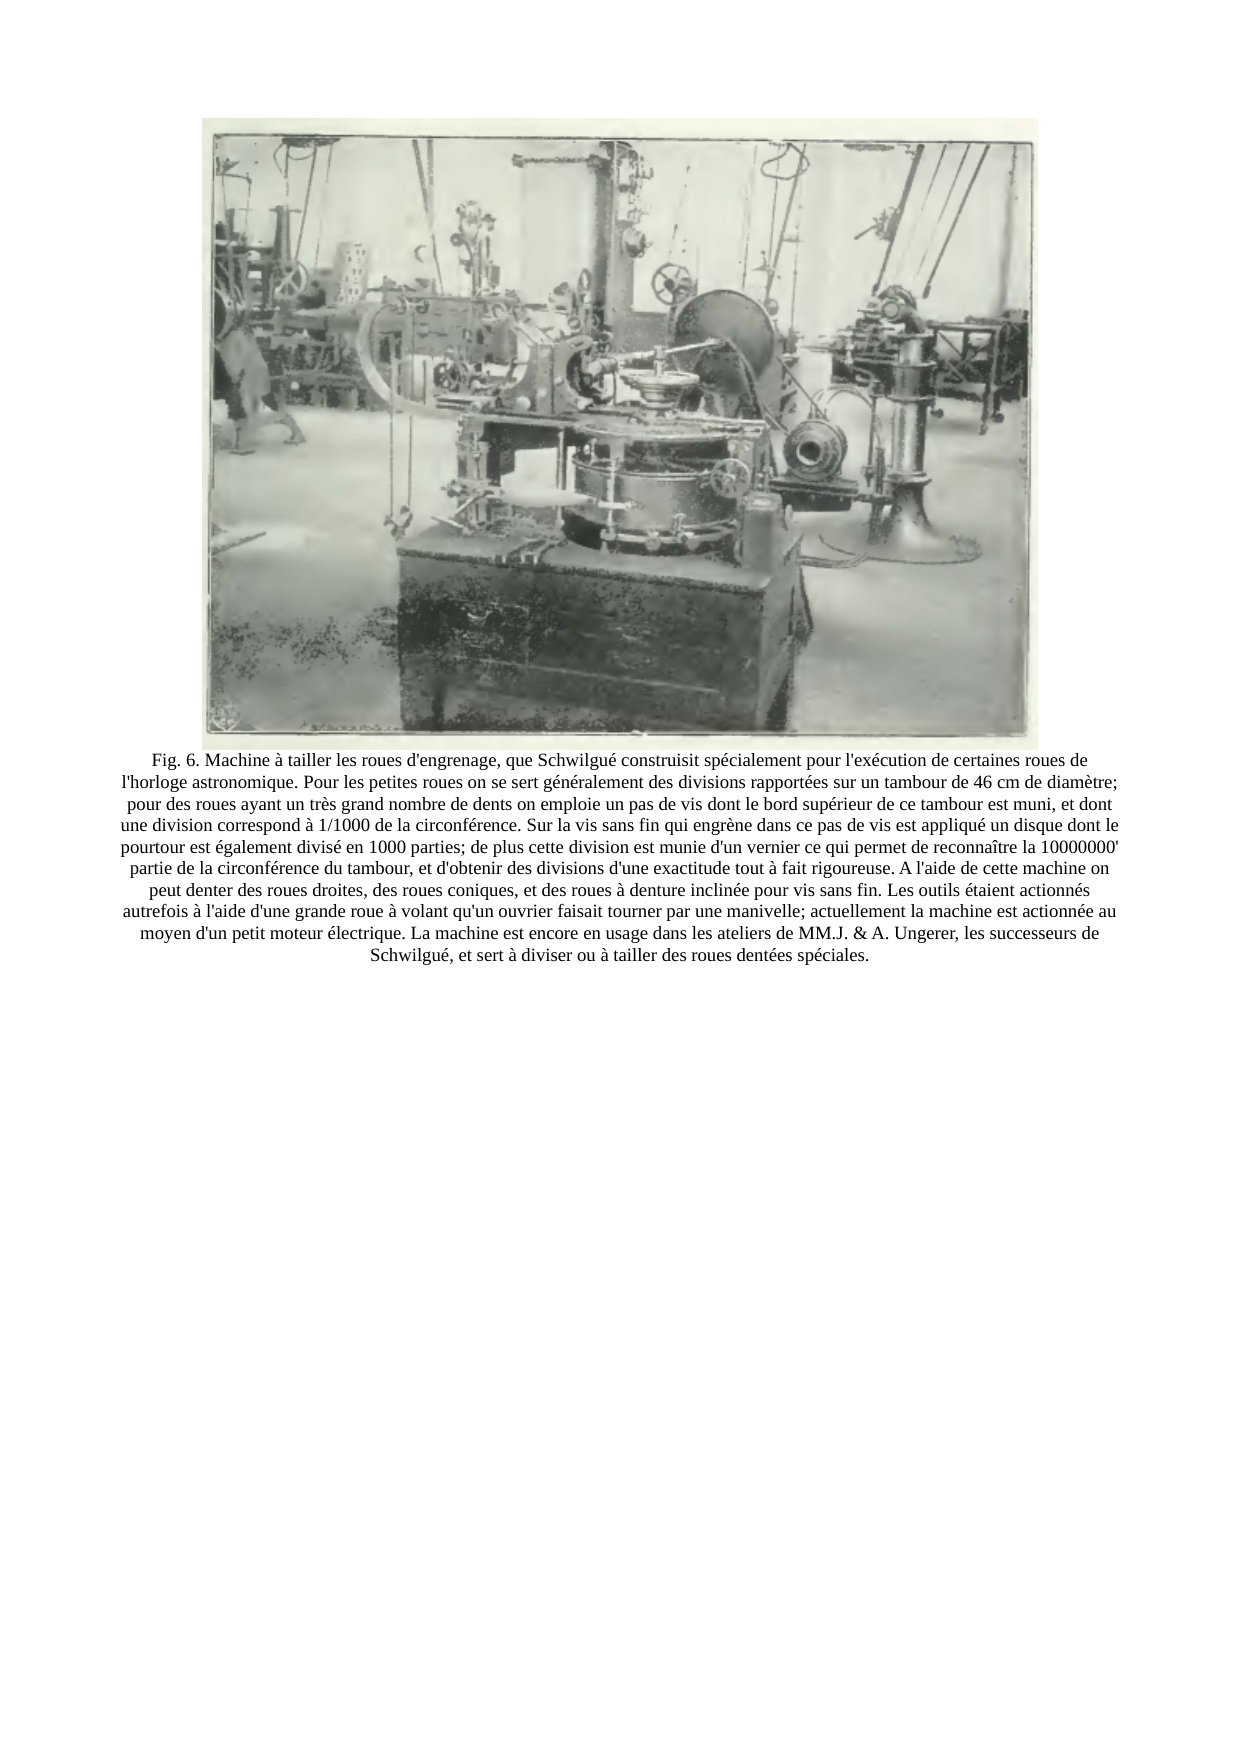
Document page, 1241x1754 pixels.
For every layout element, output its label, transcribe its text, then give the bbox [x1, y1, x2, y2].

picture [202, 118, 1039, 750]
text Fig. 6. Machine à tailler les roues d'engrenage, que Schwilgué construisit spécialement pour l'exécution de certaines roues de l'horloge astronomique. Pour les petites roues on se sert généralement des divisions rapportées sur un tambour de 46 cm de diamètre; pour des roues ayant un très grand nombre de dents on emploie un pas de vis dont le bord supérieur de ce tambour est muni, et dont une division correspond à 1/1000 de la circonférence. Sur la vis sans fin qui engrène dans ce pas de vis est appliqué un disque dont le pourtour est également divisé en 1000 parties; de plus cette division est munie d'un vernier ce qui permet de reconnaître la 10000000' partie de la circonférence du tambour, et d'obtenir des divisions d'une exactitude tout à fait rigoureuse. A l'aide de cette machine on peut denter des roues droites, des roues coniques, et des roues à denture inclinée pour vis sans fin. Les outils étaient actionnés autrefois à l'aide d'une grande roue à volant qu'un ouvrier faisait tourner par une manivelle; actuellement la machine est actionnée au moyen d'un petit moteur électrique. La machine est encore en usage dans les ateliers de MM.J. & A. Ungerer, les successeurs de Schwilgué, et sert à diviser ou à tailler des roues dentées spéciales. [118, 118, 1122, 965]
